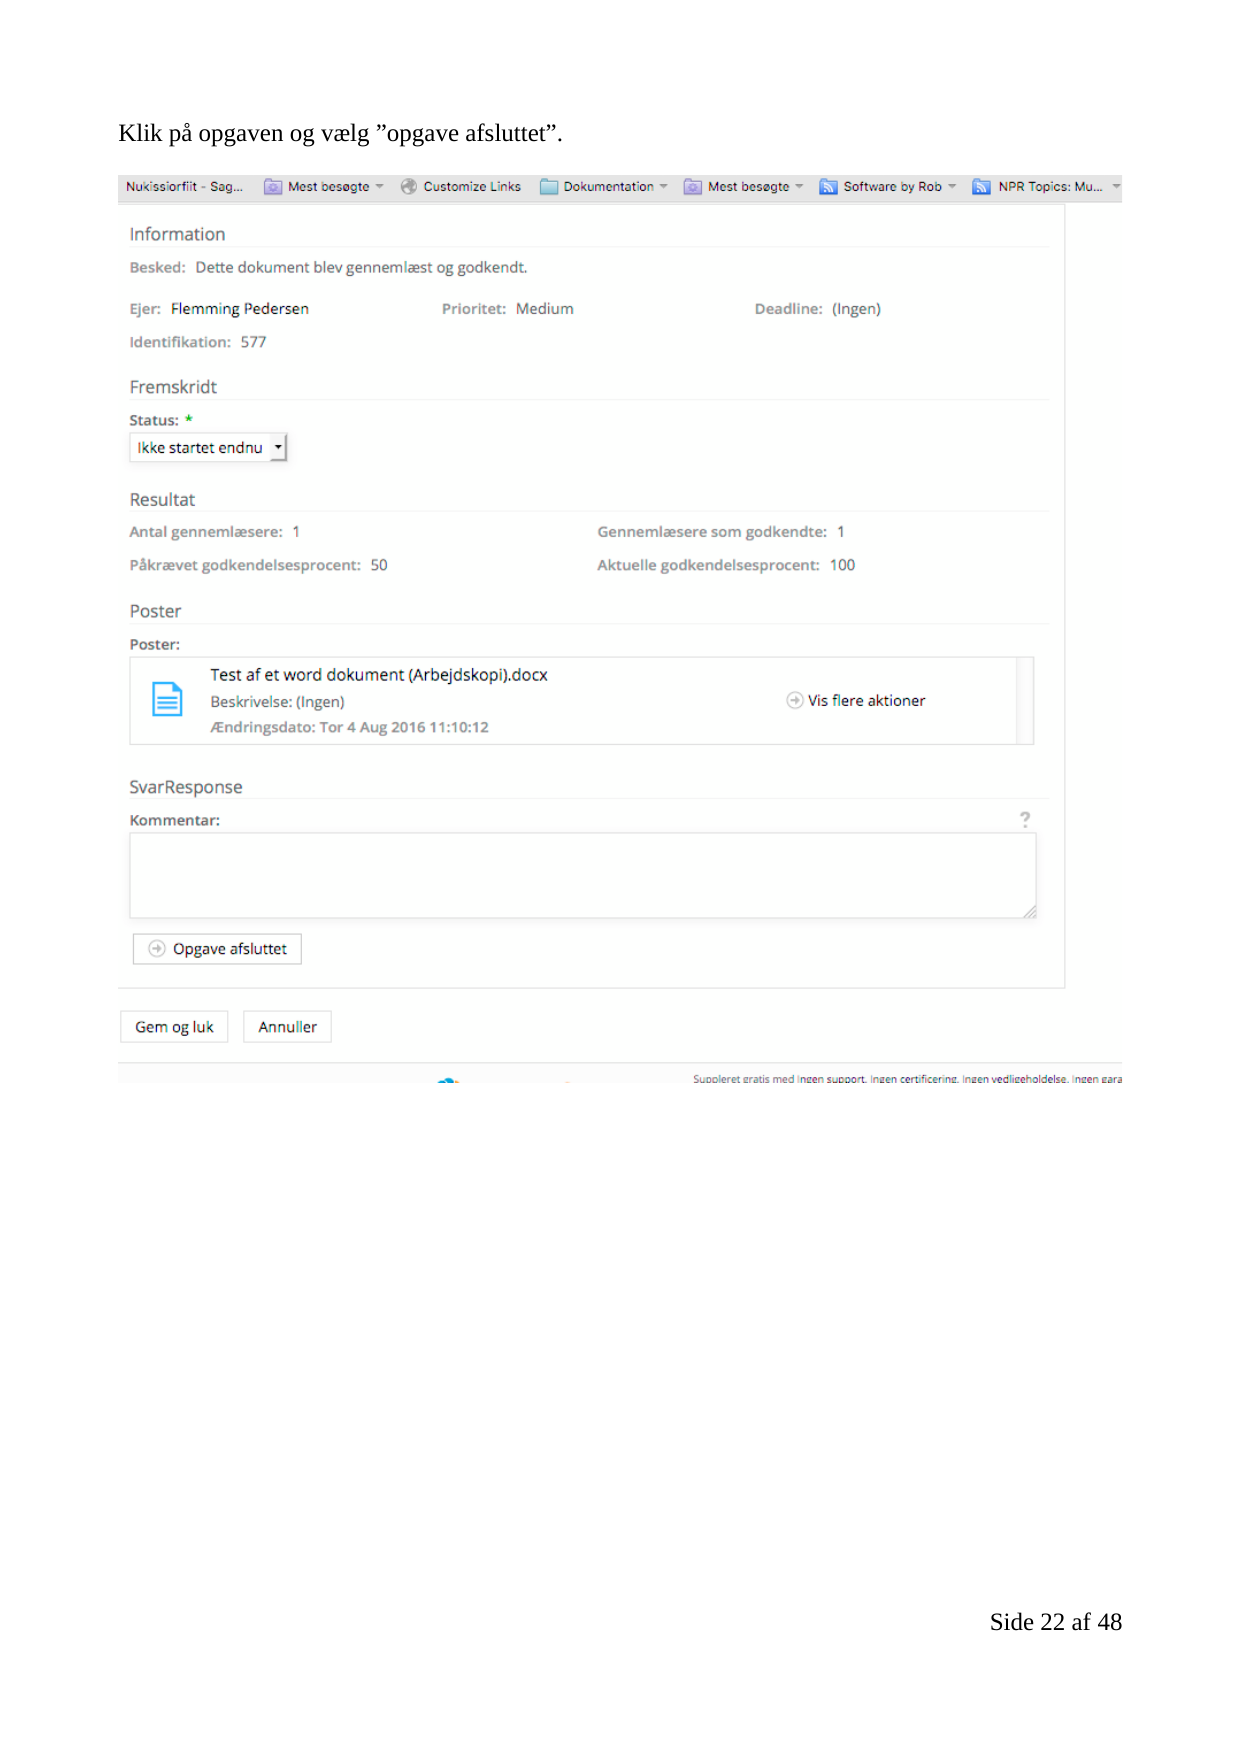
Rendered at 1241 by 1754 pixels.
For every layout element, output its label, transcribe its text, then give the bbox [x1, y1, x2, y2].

picture [118, 175, 1123, 1083]
text Klik på opgaven og vælg ”opgave afsluttet”. [118, 118, 1122, 147]
